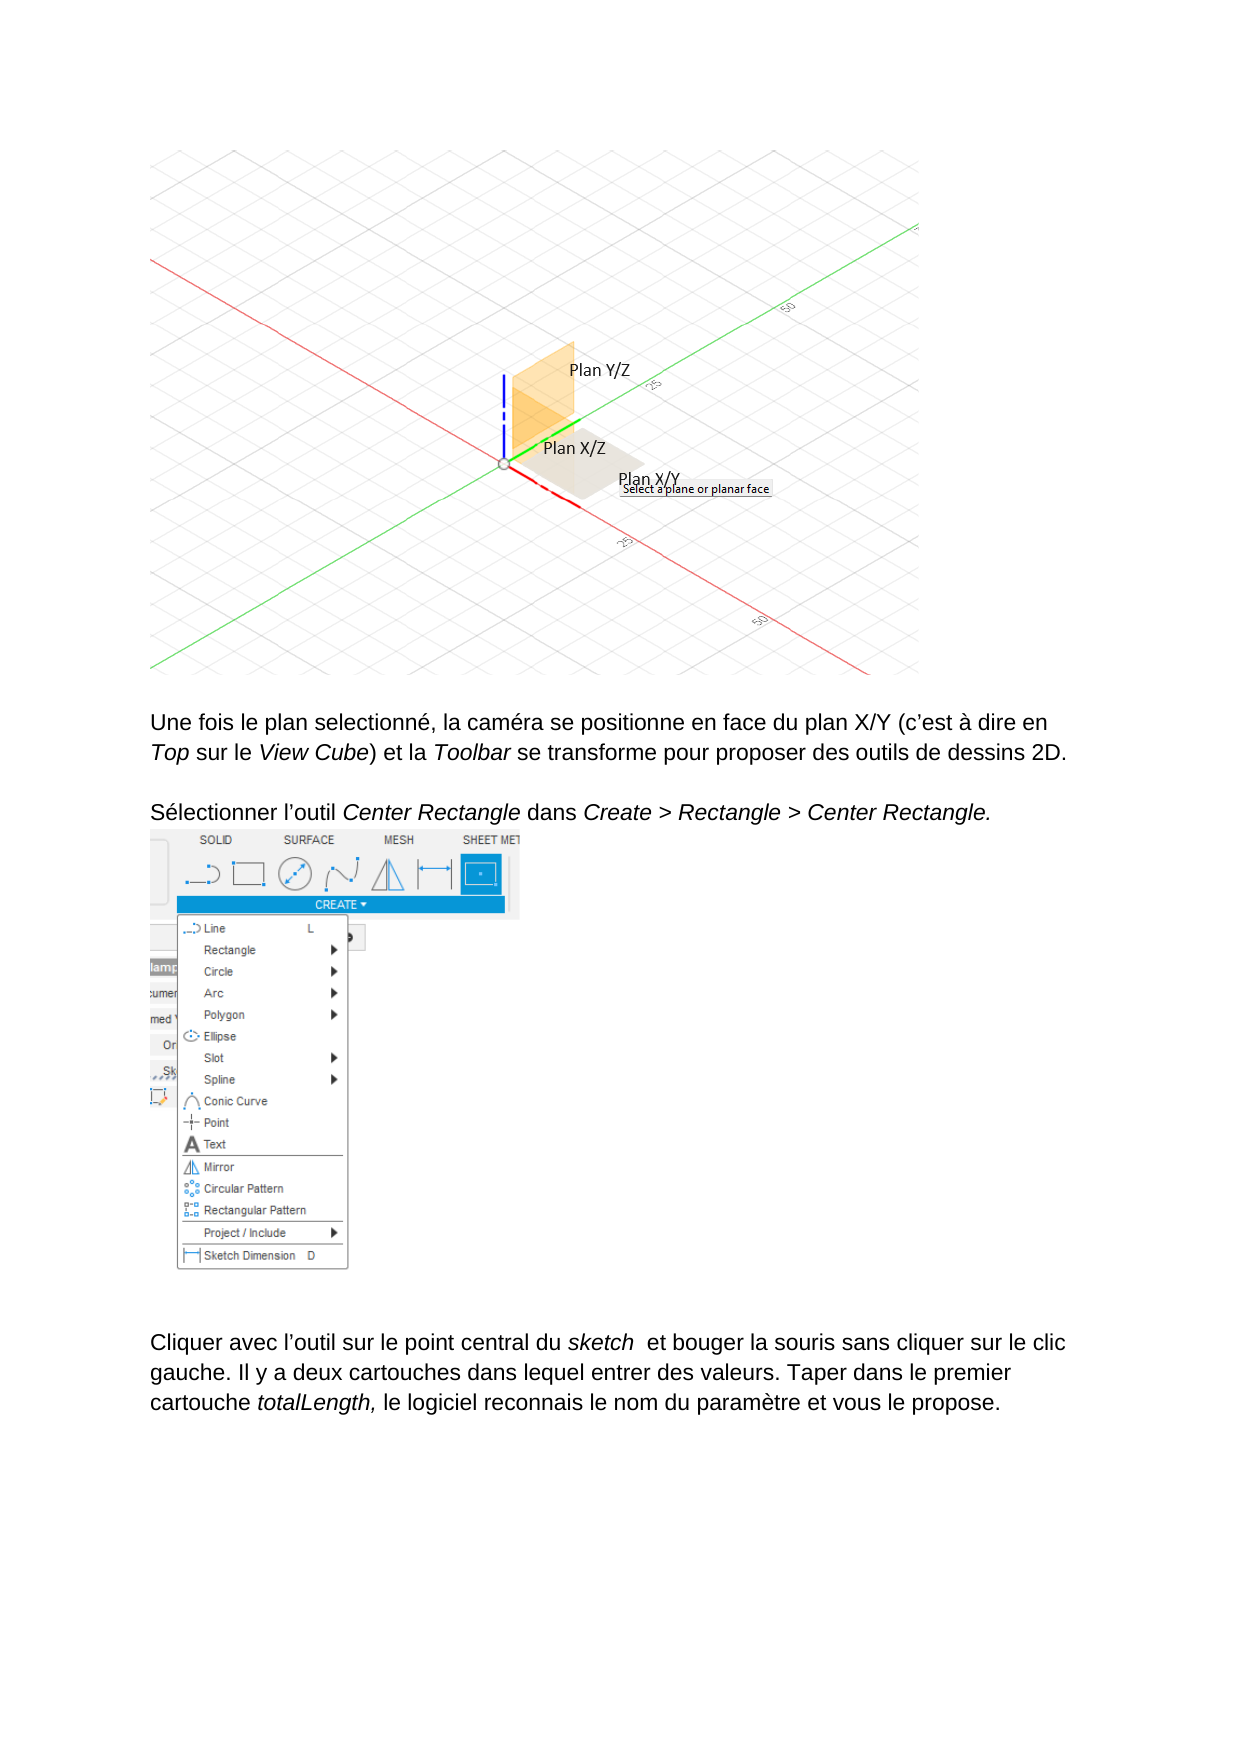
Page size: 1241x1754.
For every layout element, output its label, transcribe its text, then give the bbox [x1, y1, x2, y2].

list Cliquer avec l’outil sur le point central du sketch et bouger la souris sans cliquer sur le clic gauche. Il y a deux cartouches dans lequel entrer des valeurs. Taper dans le premier cartouche totalLength, le logiciel reconnais le nom du paramètre et vous le propose. [150, 829, 1090, 1415]
picture [150, 829, 520, 1291]
list Sélectionner l’outil Center Rectangle dans Create > Rectangle > Center Rectangle. [150, 799, 1090, 826]
picture [150, 150, 919, 675]
list Une fois le plan selectionné, la caméra se positionne en face du plan X/Y (c’est à dire en Top sur le View Cube) et la Toolbar se transforme pour proposer des outils de dessins 2D. [150, 150, 1090, 796]
